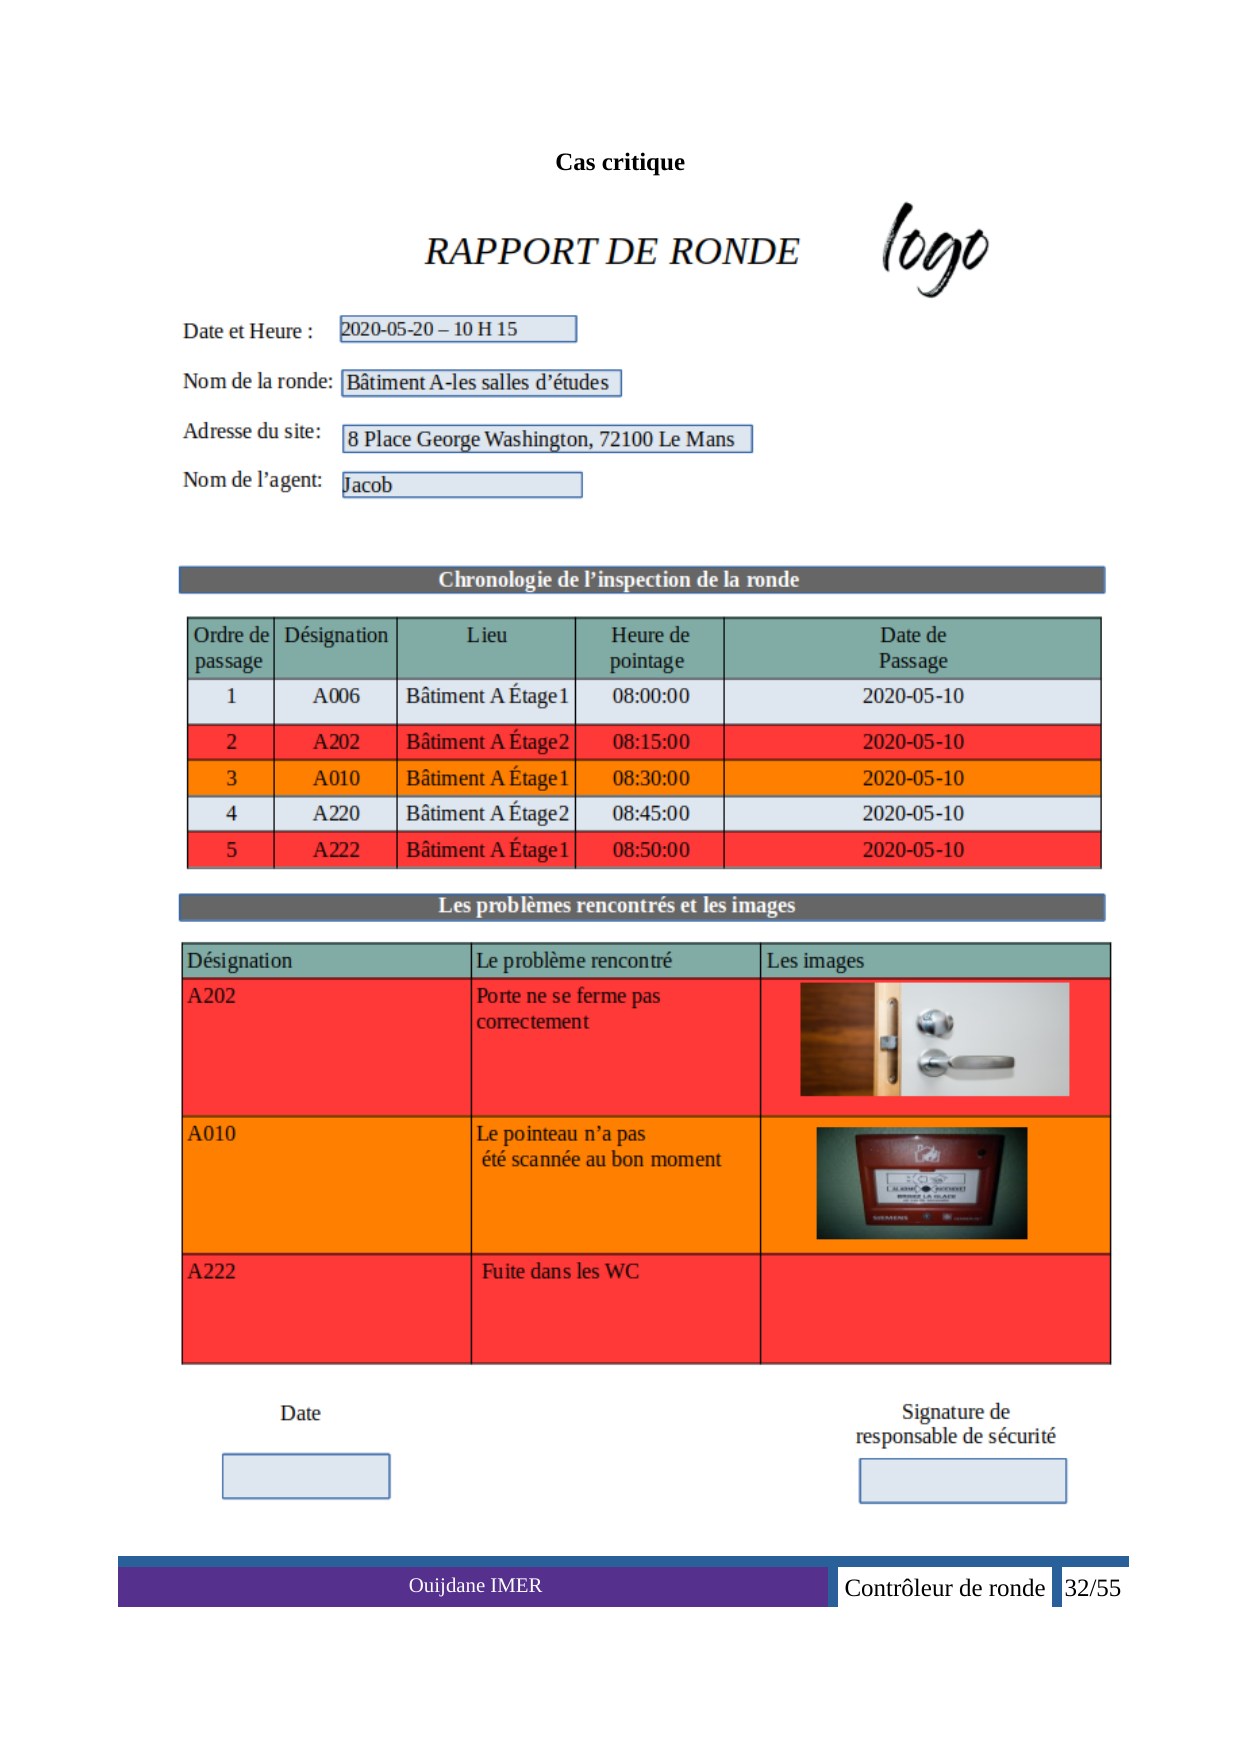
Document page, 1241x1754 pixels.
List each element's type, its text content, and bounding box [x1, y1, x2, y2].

text Cas critique [118, 147, 1122, 176]
picture [134, 183, 1122, 1526]
